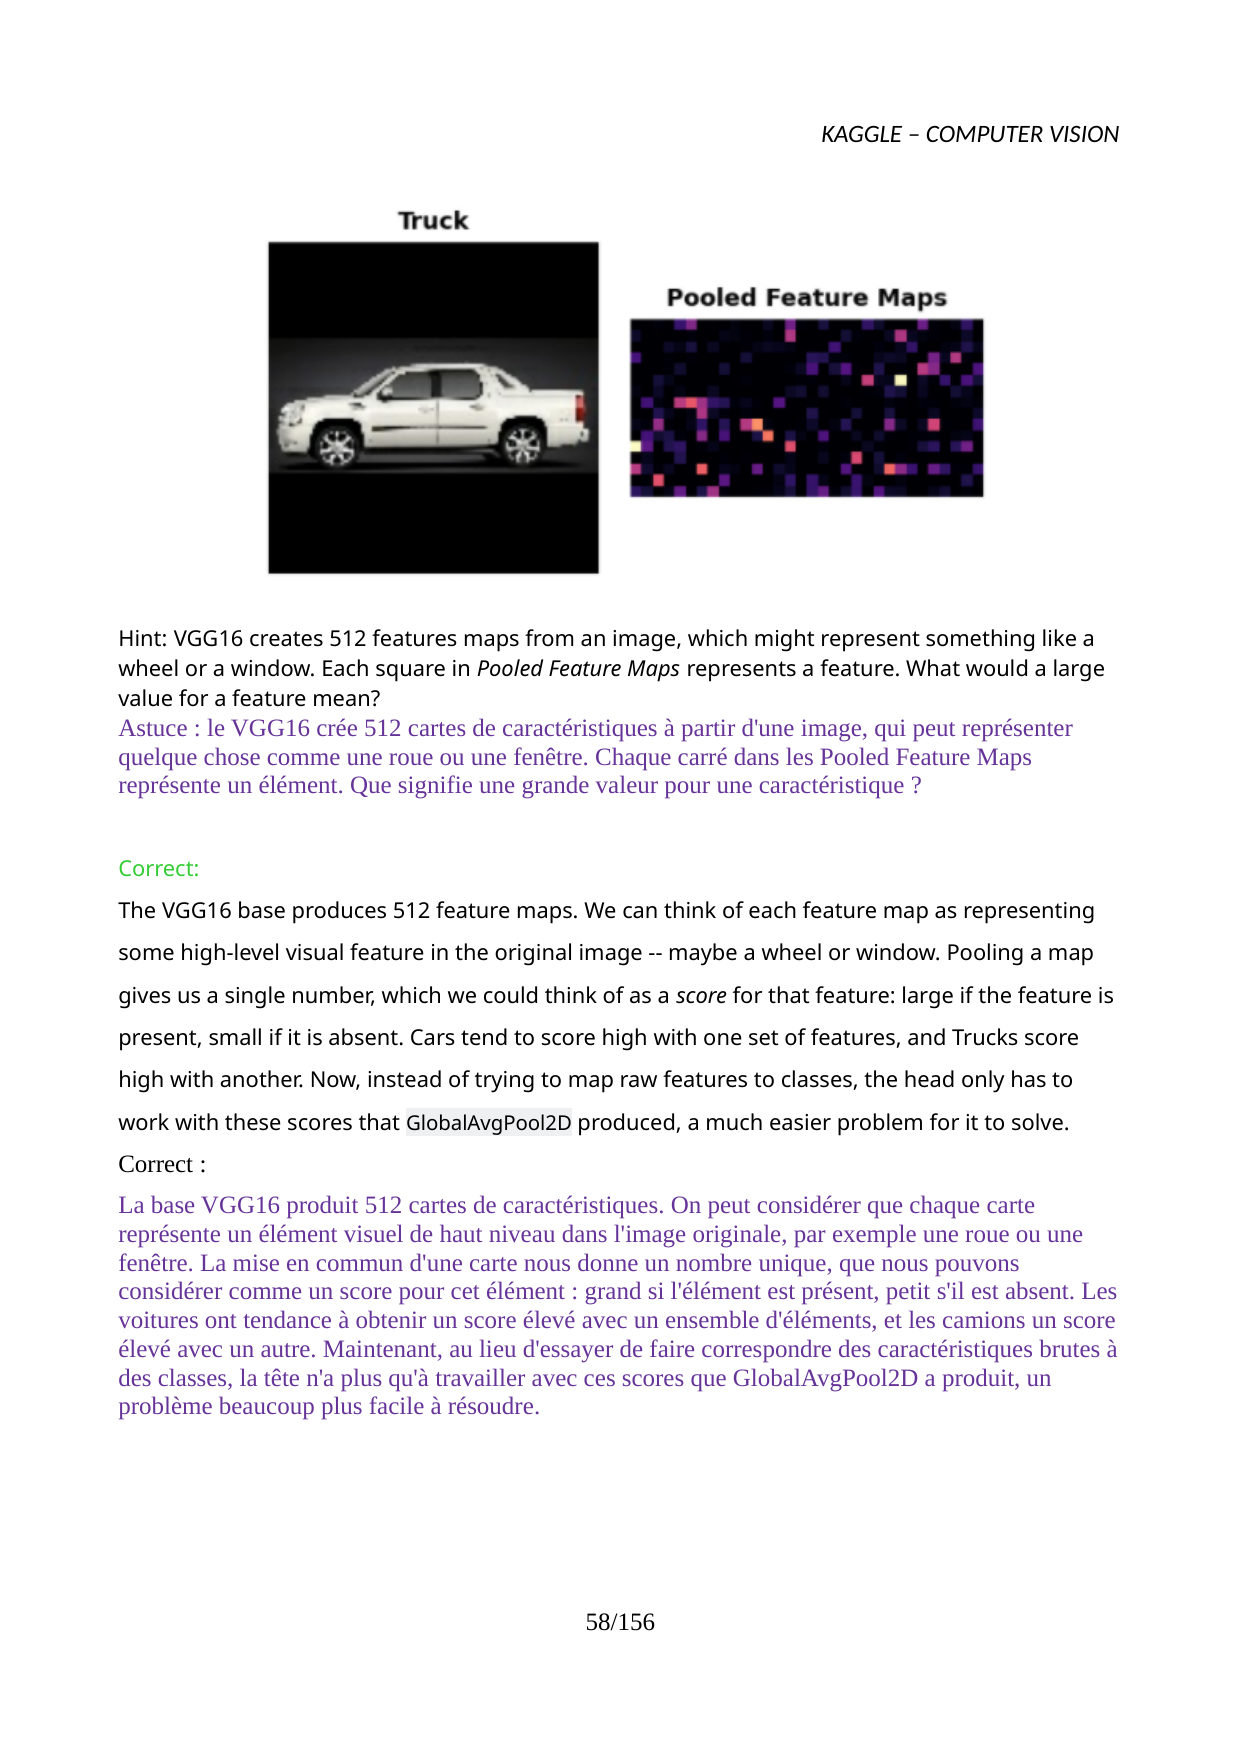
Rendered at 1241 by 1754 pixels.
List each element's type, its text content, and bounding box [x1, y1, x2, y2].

picture [244, 178, 996, 624]
text Hint: VGG16 creates 512 features maps from an image, which might represent something like a wheel or a window. Each square in Pooled Feature Maps represents a feature. What would a large value for a feature mean? [118, 178, 1122, 713]
text The VGG16 base produces 512 feature maps. We can think of each feature map as representing some high-level visual feature in the original image -- maybe a wheel or window. Pooling a map gives us a single number, which we could think of as a score for that feature: large if the feature is present, small if it is absent. Cars tend to score high with one set of features, and Trucks score high with another. Now, instead of trying to map raw features to classes, the head only has to work with these scores that GlobalAvgPool2D produced, a much easier problem for it to solve. [118, 895, 1122, 1136]
text Correct: [118, 853, 1122, 883]
text Correct : [118, 1149, 1122, 1178]
text La base VGG16 produit 512 cartes de caractéristiques. On peut considérer que chaque carte représente un élément visuel de haut niveau dans l'image originale, par exemple une roue ou une fenêtre. La mise en commun d'une carte nous donne un nombre unique, que nous pouvons considérer comme un score pour cet élément : grand si l'élément est présent, petit s'il est absent. Les voitures ont tendance à obtenir un score élevé avec un ensemble d'éléments, et les camions un score élevé avec un autre. Maintenant, au lieu d'essayer de faire correspondre des caractéristiques brutes à des classes, la tête n'a plus qu'à travailler avec ces scores que GlobalAvgPool2D a produit, un problème beaucoup plus facile à résoudre. [118, 1190, 1122, 1420]
text Astuce : le VGG16 crée 512 cartes de caractéristiques à partir d'une image, qui peut représenter quelque chose comme une roue ou une fenêtre. Chaque carré dans les Pooled Feature Maps représente un élément. Que signifie une grande valeur pour une caractéristique ? [118, 713, 1122, 799]
